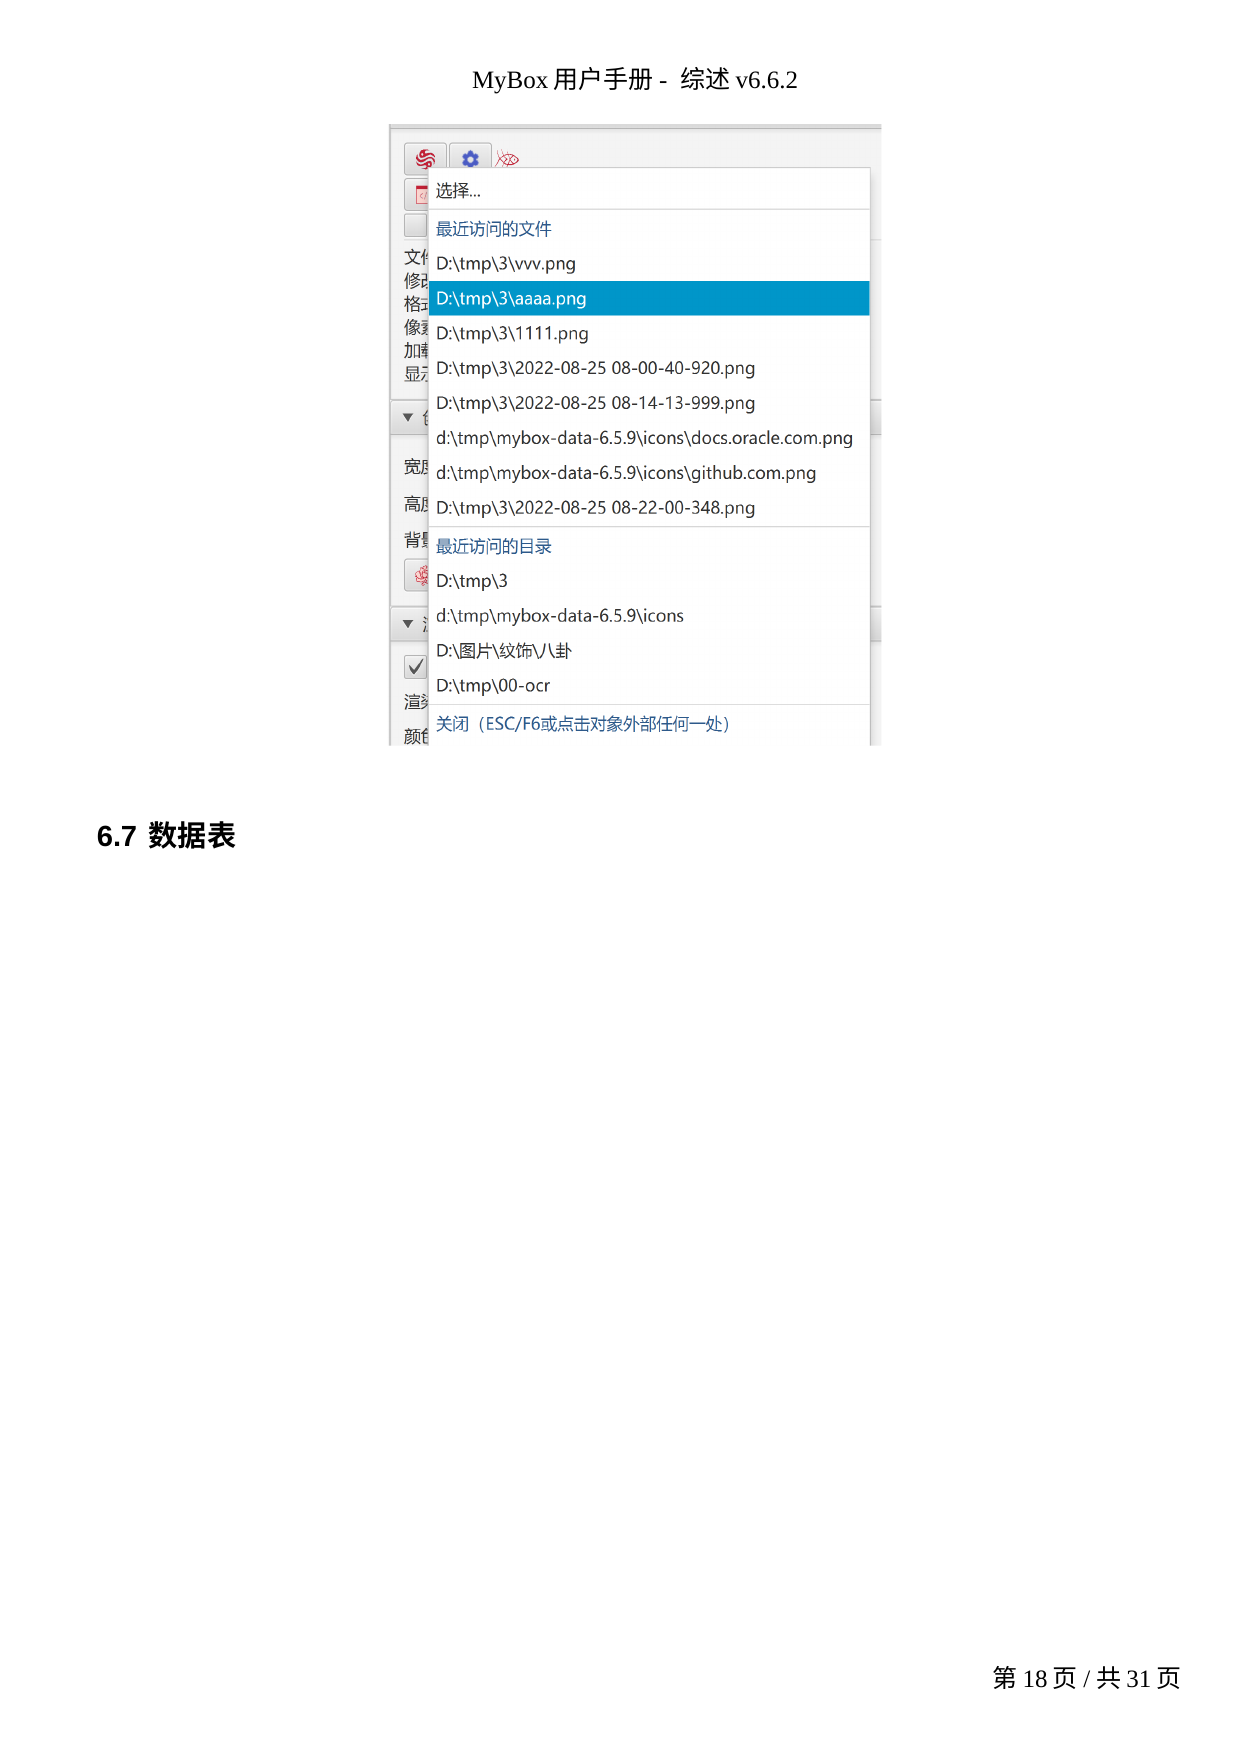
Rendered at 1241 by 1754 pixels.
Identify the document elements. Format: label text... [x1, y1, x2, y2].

picture [387, 124, 882, 746]
subtitle 数据表 [88, 812, 1181, 854]
